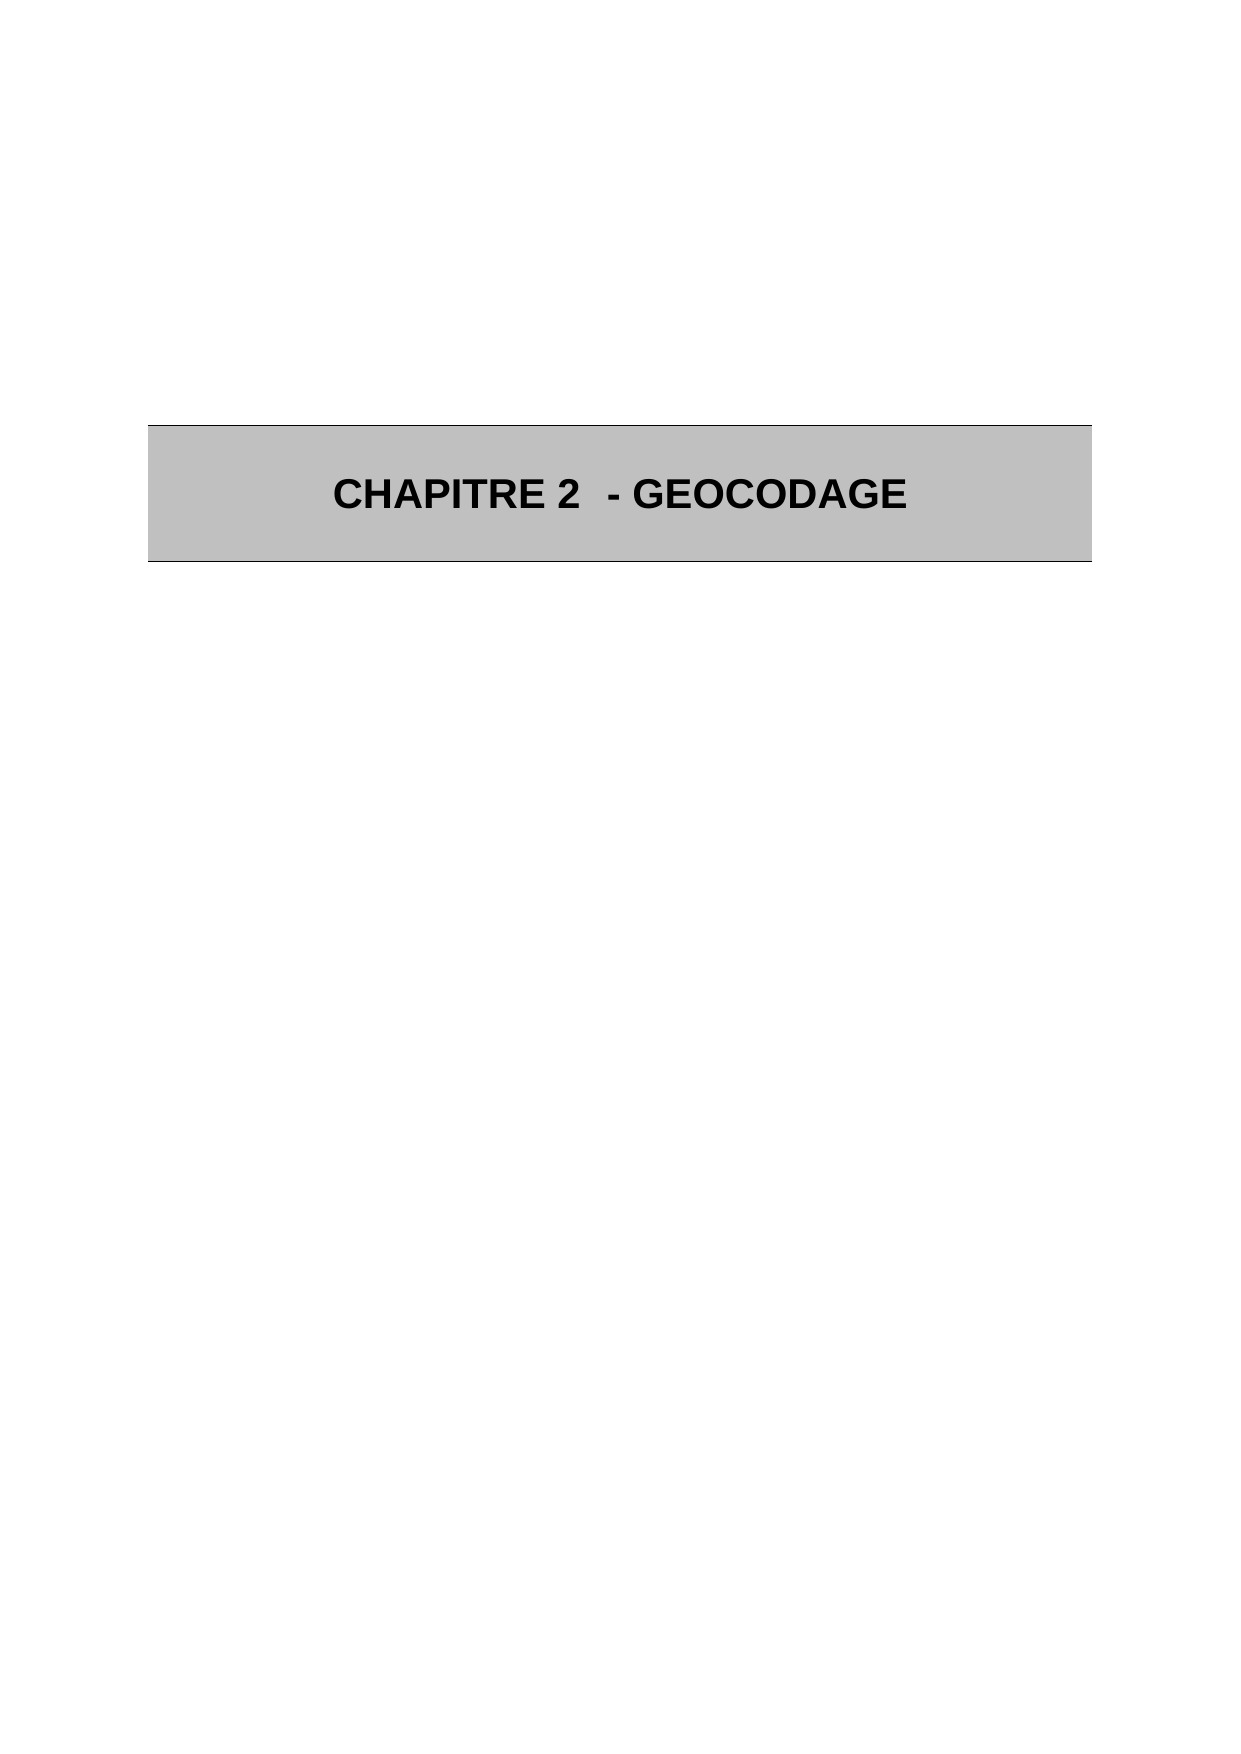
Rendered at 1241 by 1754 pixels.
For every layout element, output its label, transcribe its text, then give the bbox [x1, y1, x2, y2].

subtitle - GEOCODAGE [148, 426, 1092, 561]
